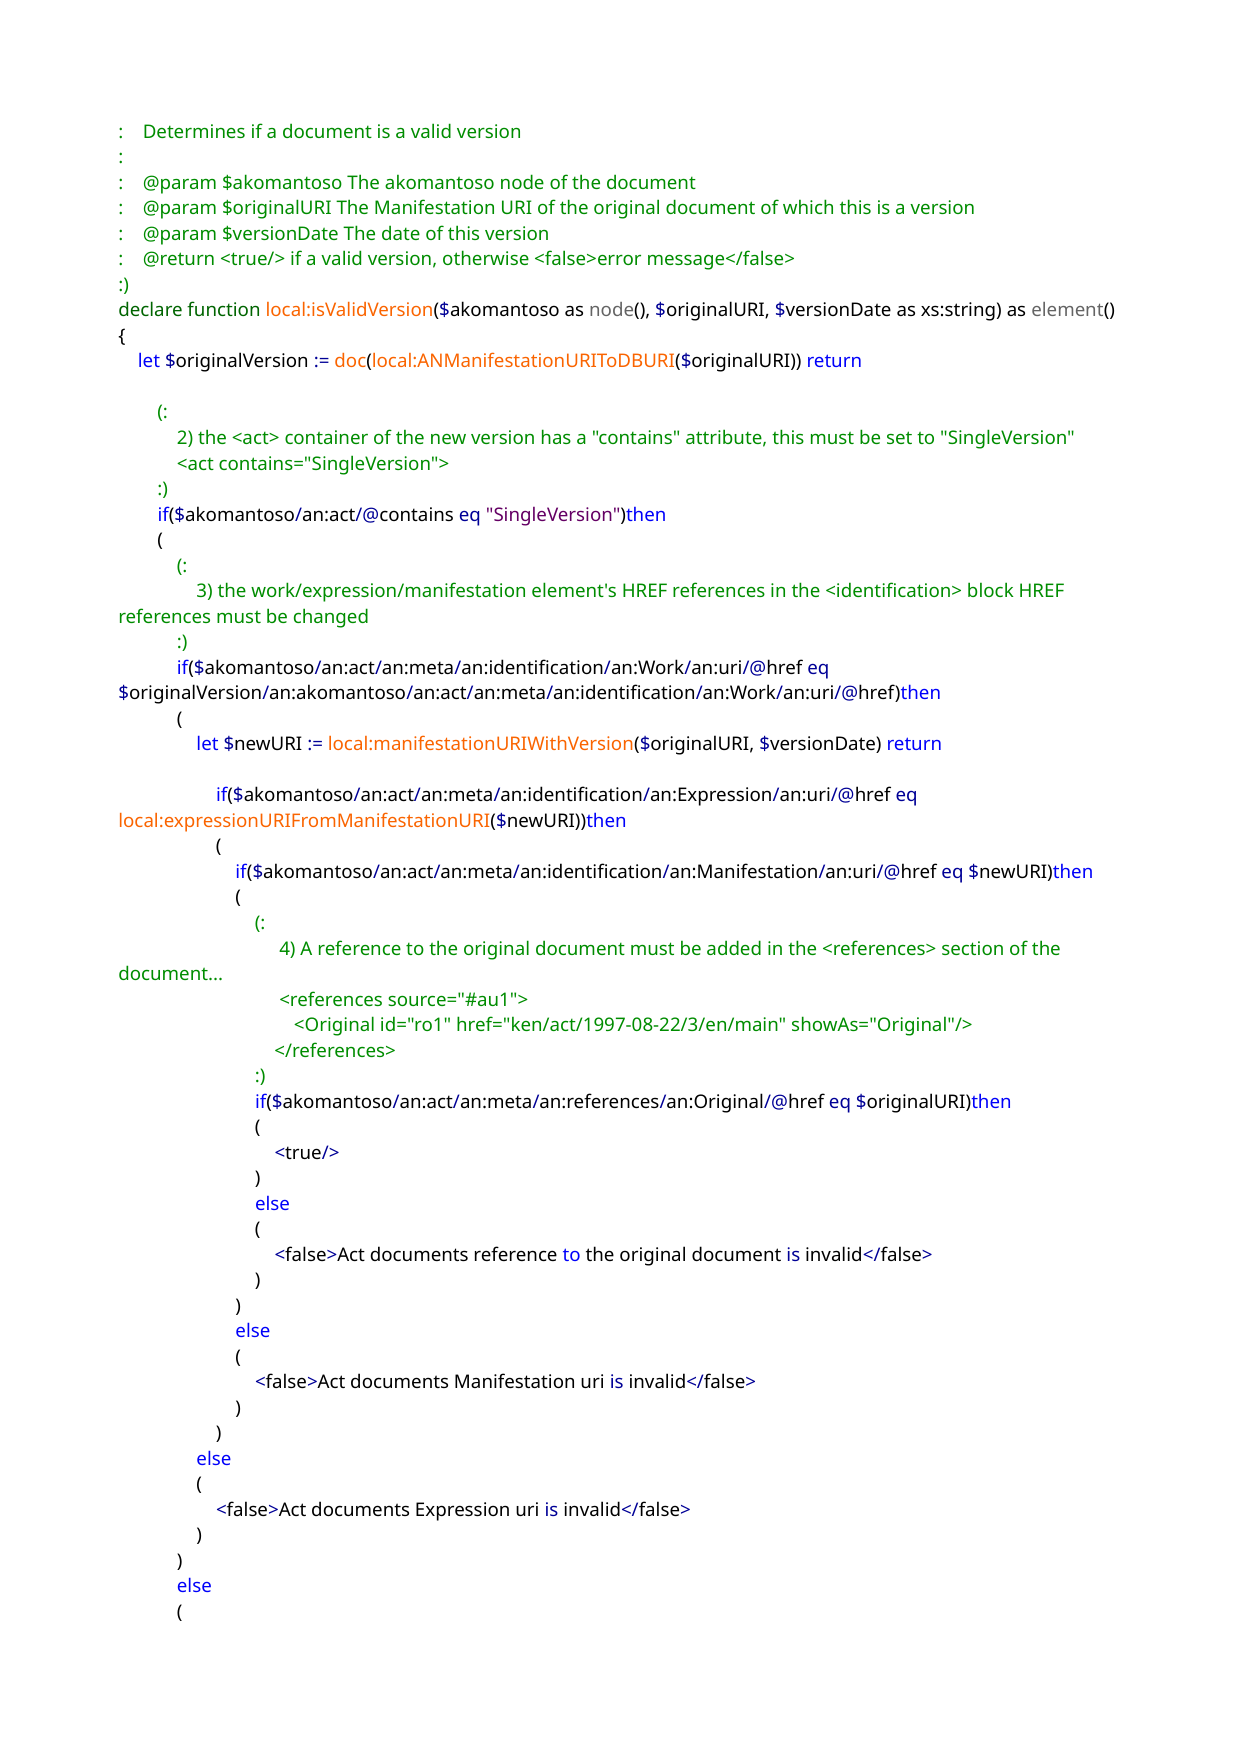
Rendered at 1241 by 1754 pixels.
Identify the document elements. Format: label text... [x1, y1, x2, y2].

text <false>Act documents reference to the original document is invalid</false> [118, 1241, 1122, 1267]
text 4) A reference to the original document must be added in the <references> section of the document... [118, 935, 1122, 986]
text <true/> [118, 1139, 1122, 1164]
text (: [118, 552, 1122, 577]
text : [118, 144, 1122, 169]
text if($akomantoso/an:act/an:meta/an:references/an:Original/@href eq $originalURI)then [118, 1088, 1122, 1113]
text ) [118, 1394, 1122, 1420]
text declare function local:isValidVersion($akomantoso as node(), $originalURI, $versionDate as xs:string) as element() [118, 297, 1122, 322]
text <act contains="SingleVersion"> [118, 450, 1122, 475]
text (: [118, 399, 1122, 424]
text ( [118, 833, 1122, 858]
text ) [118, 1522, 1122, 1547]
text ) [118, 1267, 1122, 1292]
text :) [118, 628, 1122, 654]
text : @param $originalURI The Manifestation URI of the original document of which this is a version [118, 195, 1122, 220]
text ) [118, 1292, 1122, 1318]
text ( [118, 1343, 1122, 1369]
text <false>Act documents Expression uri is invalid</false> [118, 1496, 1122, 1522]
text (: [118, 909, 1122, 935]
text ( [118, 526, 1122, 552]
text ( [118, 1598, 1122, 1624]
text <Original id="ro1" href="ken/act/1997-08-22/3/en/main" showAs="Original"/> [118, 1011, 1122, 1037]
text if($akomantoso/an:act/an:meta/an:identification/an:Expression/an:uri/@href eq local:expressionURIFromManifestationURI($newURI))then [118, 782, 1122, 833]
text let $newURI := local:manifestationURIWithVersion($originalURI, $versionDate) return [118, 731, 1122, 756]
text ( [118, 1113, 1122, 1139]
text ) [118, 1547, 1122, 1573]
text <false>Act documents Manifestation uri is invalid</false> [118, 1369, 1122, 1394]
text ( [118, 884, 1122, 909]
text : @param $versionDate The date of this version [118, 220, 1122, 246]
text ( [118, 1471, 1122, 1496]
text : @param $akomantoso The akomantoso node of the document [118, 169, 1122, 195]
text : @return <true/> if a valid version, otherwise <false>error message</false> [118, 246, 1122, 271]
text <references source="#au1"> [118, 986, 1122, 1011]
text ) [118, 1420, 1122, 1445]
text ( [118, 705, 1122, 731]
text ( [118, 1216, 1122, 1241]
text if($akomantoso/an:act/an:meta/an:identification/an:Manifestation/an:uri/@href eq $newURI)then [118, 858, 1122, 884]
text else [118, 1445, 1122, 1471]
text else [118, 1190, 1122, 1216]
text else [118, 1573, 1122, 1598]
text </references> [118, 1037, 1122, 1062]
text if($akomantoso/an:act/@contains eq "SingleVersion")then [118, 501, 1122, 526]
text else [118, 1318, 1122, 1343]
text 3) the work/expression/manifestation element's HREF references in the <identification> block HREF references must be changed [118, 577, 1122, 628]
text { [118, 322, 1122, 348]
text : Determines if a document is a valid version [118, 118, 1122, 144]
text :) [118, 1062, 1122, 1088]
text if($akomantoso/an:act/an:meta/an:identification/an:Work/an:uri/@href eq $originalVersion/an:akomantoso/an:act/an:meta/an:identification/an:Work/an:uri/@href)then [118, 654, 1122, 705]
text ) [118, 1164, 1122, 1190]
text :) [118, 475, 1122, 501]
text 2) the <act> container of the new version has a "contains" attribute, this must be set to "SingleVersion" [118, 424, 1122, 450]
text let $originalVersion := doc(local:ANManifestationURIToDBURI($originalURI)) return [118, 348, 1122, 373]
text :) [118, 271, 1122, 297]
